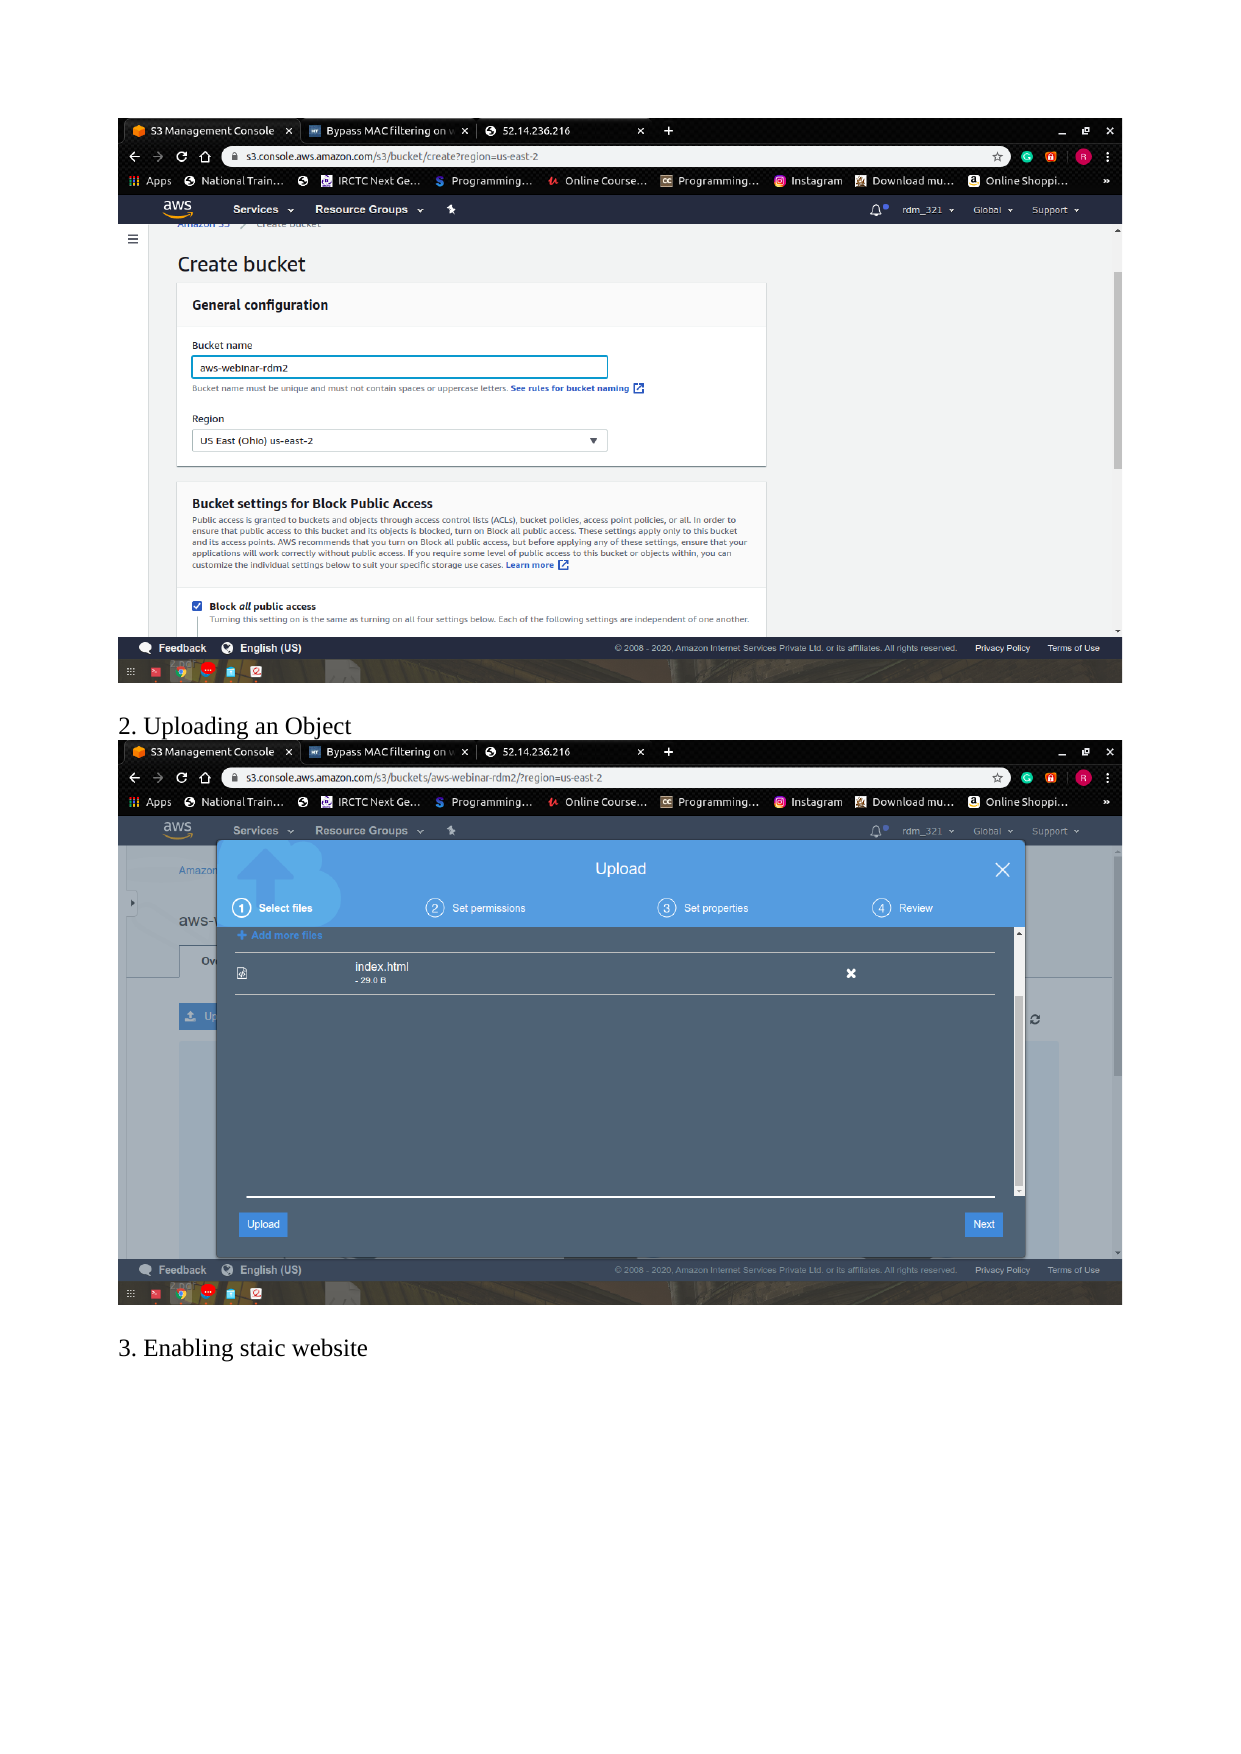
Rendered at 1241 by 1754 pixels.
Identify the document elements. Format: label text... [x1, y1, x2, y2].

picture [118, 118, 1123, 683]
text 2. Uploading an Object [118, 711, 1122, 740]
text 3. Enabling staic website [118, 1333, 1122, 1362]
picture [118, 740, 1123, 1305]
